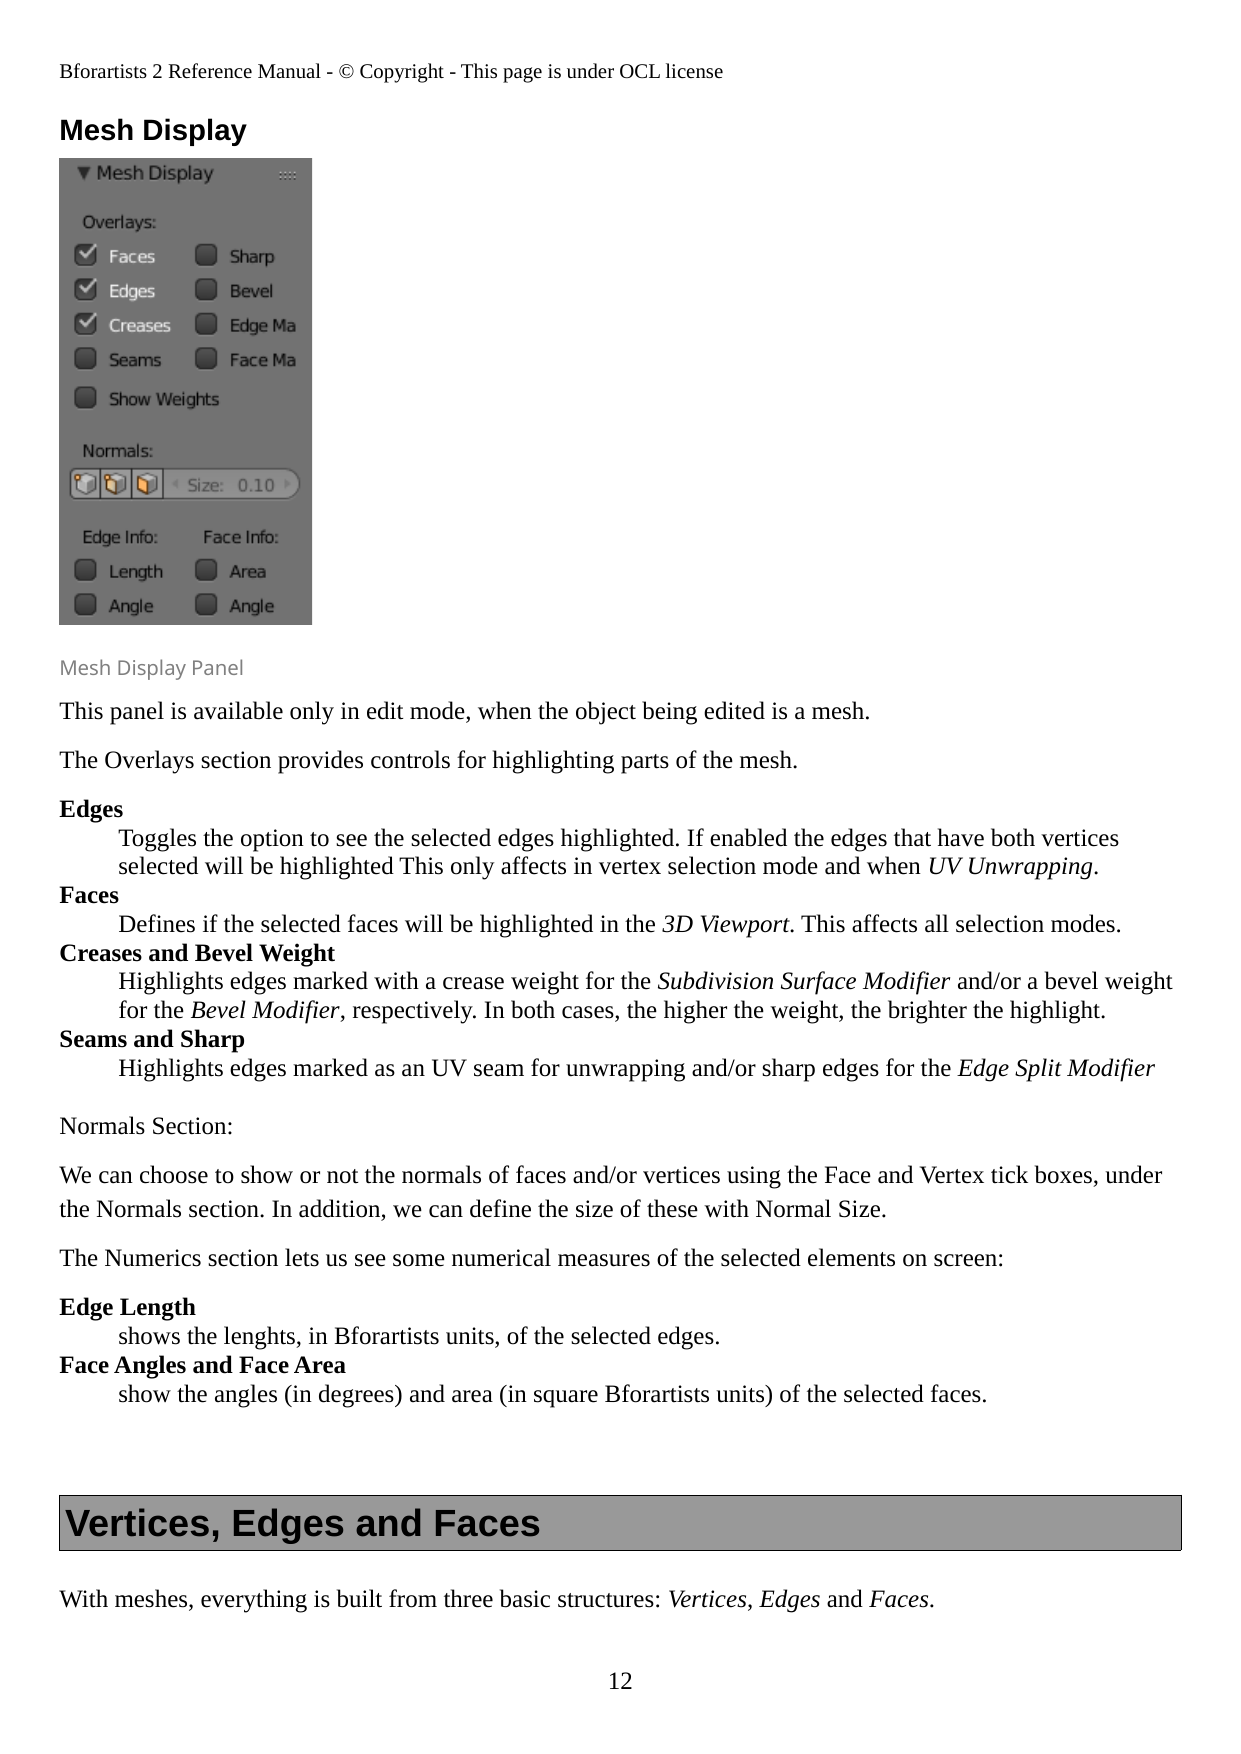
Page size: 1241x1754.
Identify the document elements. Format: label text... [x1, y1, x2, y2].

list Highlights edges marked as an UV seam for unwrapping and/or sharp edges for the Edge Split Modifier [118, 1053, 1181, 1081]
subtitle Creases and Bevel Weight [59, 938, 1181, 966]
list Defines if the selected faces will be highlighted in the 3D Viewport. This affects all selection modes. [118, 909, 1181, 938]
subtitle Edge Length [59, 1292, 1181, 1321]
text Normals Section: [59, 1111, 1181, 1139]
list Highlights edges marked with a crease weight for the Subdivision Surface Modifier and/or a bevel weight for the Bevel Modifier, respectively. In both cases, the higher the weight, the brighter the highlight. [118, 966, 1181, 1024]
list shows the lenghts, in Bforartists units, of the selected edges. [118, 1321, 1181, 1350]
text We can choose to show or not the normals of faces and/or vertices using the Face and Vertex tick boxes, under the Normals section. In addition, we can define the size of these with Normal Size. [59, 1160, 1181, 1223]
subtitle Faces [59, 880, 1181, 909]
subtitle Edges [59, 794, 1181, 823]
text The Overlays section provides controls for highlighting parts of the mesh. [59, 745, 1181, 773]
subtitle Face Angles and Face Area [59, 1350, 1181, 1379]
picture [59, 158, 313, 625]
text This panel is available only in edit mode, when the object being edited is a mesh. [59, 696, 1181, 724]
subtitle Seams and Sharp [59, 1024, 1181, 1053]
subtitle Mesh Display [59, 113, 1181, 146]
list show the angles (in degrees) and area (in square Bforartists units) of the selected faces. [118, 1379, 1181, 1407]
text The Numerics section lets us see some numerical measures of the selected elements on screen: [59, 1243, 1181, 1272]
table_header Vertices, Edges and Faces [60, 1496, 1181, 1550]
list Toggles the option to see the selected edges highlighted. If enabled the edges that have both vertices selected will be highlighted This only affects in vertex selection mode and when UV Unwrapping. [118, 823, 1181, 880]
text With meshes, everything is built from three basic structures: Vertices, Edges and Faces. [59, 1584, 1181, 1613]
text Mesh Display Panel [59, 650, 1181, 681]
